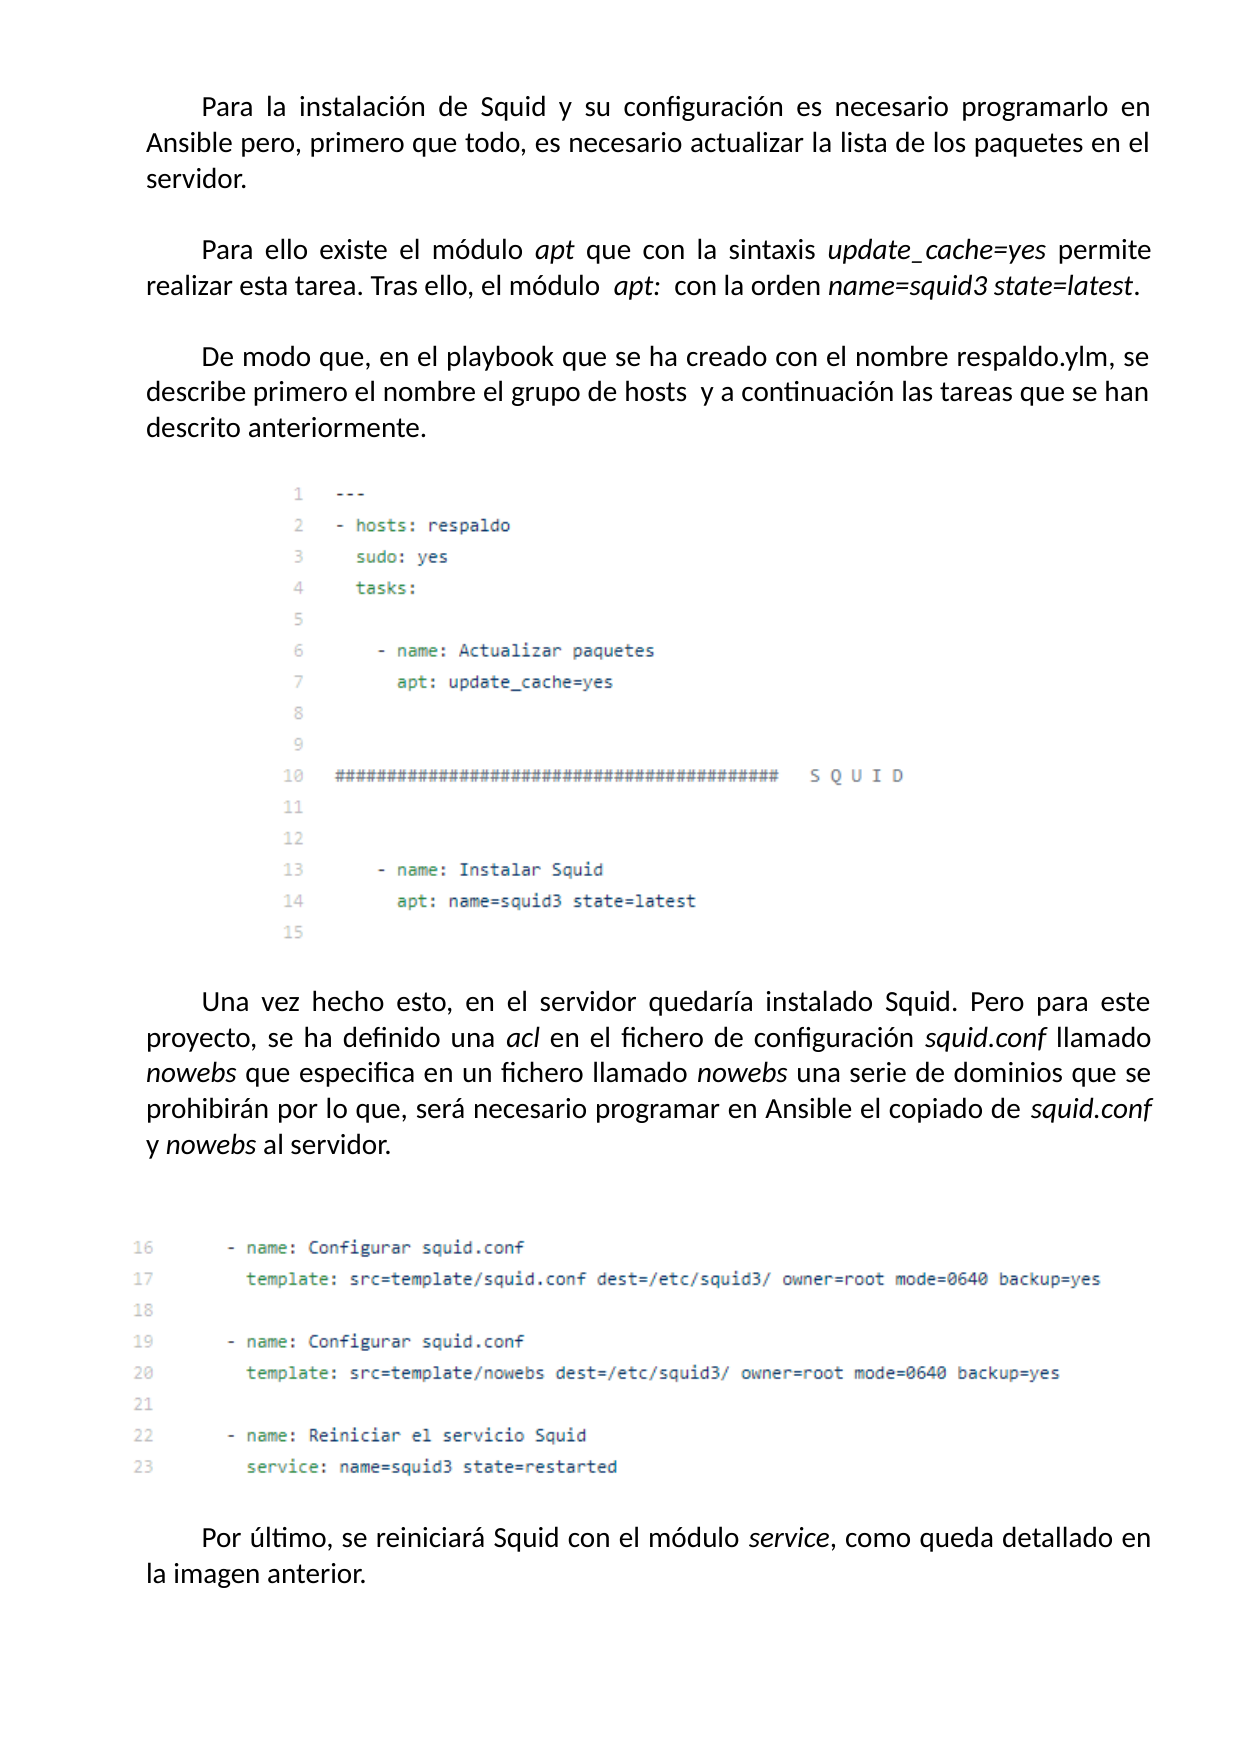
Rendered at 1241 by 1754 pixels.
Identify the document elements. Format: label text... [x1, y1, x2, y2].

picture [278, 480, 962, 948]
text Por último, se reiniciará Squid con el módulo service, como queda detallado en la imagen anterior. [146, 1519, 1152, 1591]
text Para la instalación de Squid y su configuración es necesario programarlo en Ansible pero, primero que todo, es necesario actualizar la lista de los paquetes en el servidor. [146, 88, 1152, 195]
text De modo que, en el playbook que se ha creado con el nombre respaldo.ylm, se describe primero el nombre el grupo de hosts y a continuación las tareas que se han descrito anteriormente. [146, 338, 1152, 445]
text Para ello existe el módulo apt que con la sintaxis update_cache=yes permite realizar esta tarea. Tras ello, el módulo apt: con la orden name=squid3 state=latest. [146, 231, 1152, 302]
picture [117, 1232, 1123, 1484]
text Una vez hecho esto, en el servidor quedaría instalado Squid. Pero para este proyecto, se ha definido una acl en el fichero de configuración squid.conf llamado nowebs que especifica en un fichero llamado nowebs una serie de dominios que se prohibirán por lo que, será necesario programar en Ansible el copiado de squid.conf y nowebs al servidor. [146, 983, 1152, 1161]
